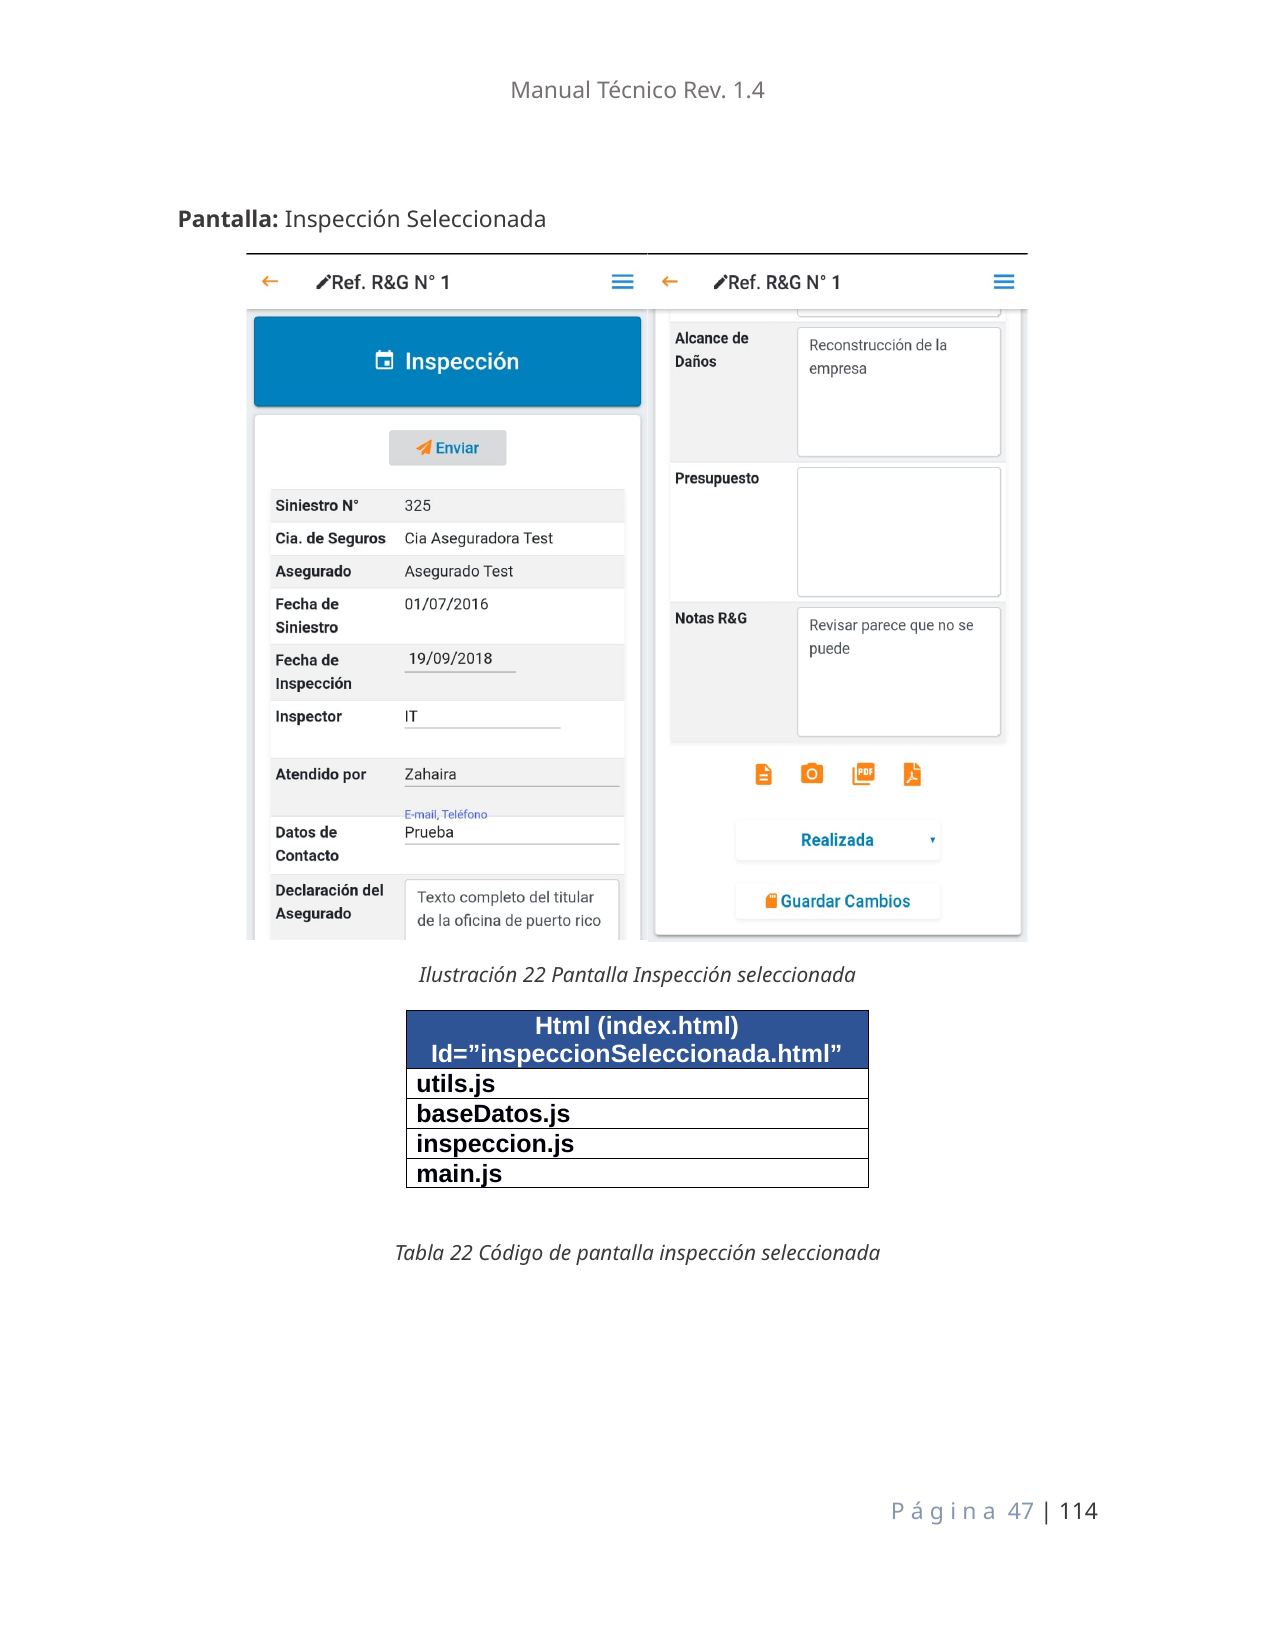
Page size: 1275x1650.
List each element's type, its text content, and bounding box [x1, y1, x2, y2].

table_cell baseDatos.js [407, 1099, 868, 1128]
table_header Html (index.html) Id=”inspeccionSeleccionada.html” [407, 1011, 868, 1068]
table_cell main.js [407, 1159, 868, 1187]
picture [246, 253, 1028, 942]
table_cell utils.js [407, 1069, 868, 1098]
text Pantalla: Inspección Seleccionada [177, 203, 1098, 234]
table_cell inspeccion.js [407, 1129, 868, 1157]
text Tabla 22 Código de pantalla inspección seleccionada [177, 1238, 1098, 1266]
text Ilustración 20 Pantalla Inspección seleccionada [177, 960, 1098, 989]
